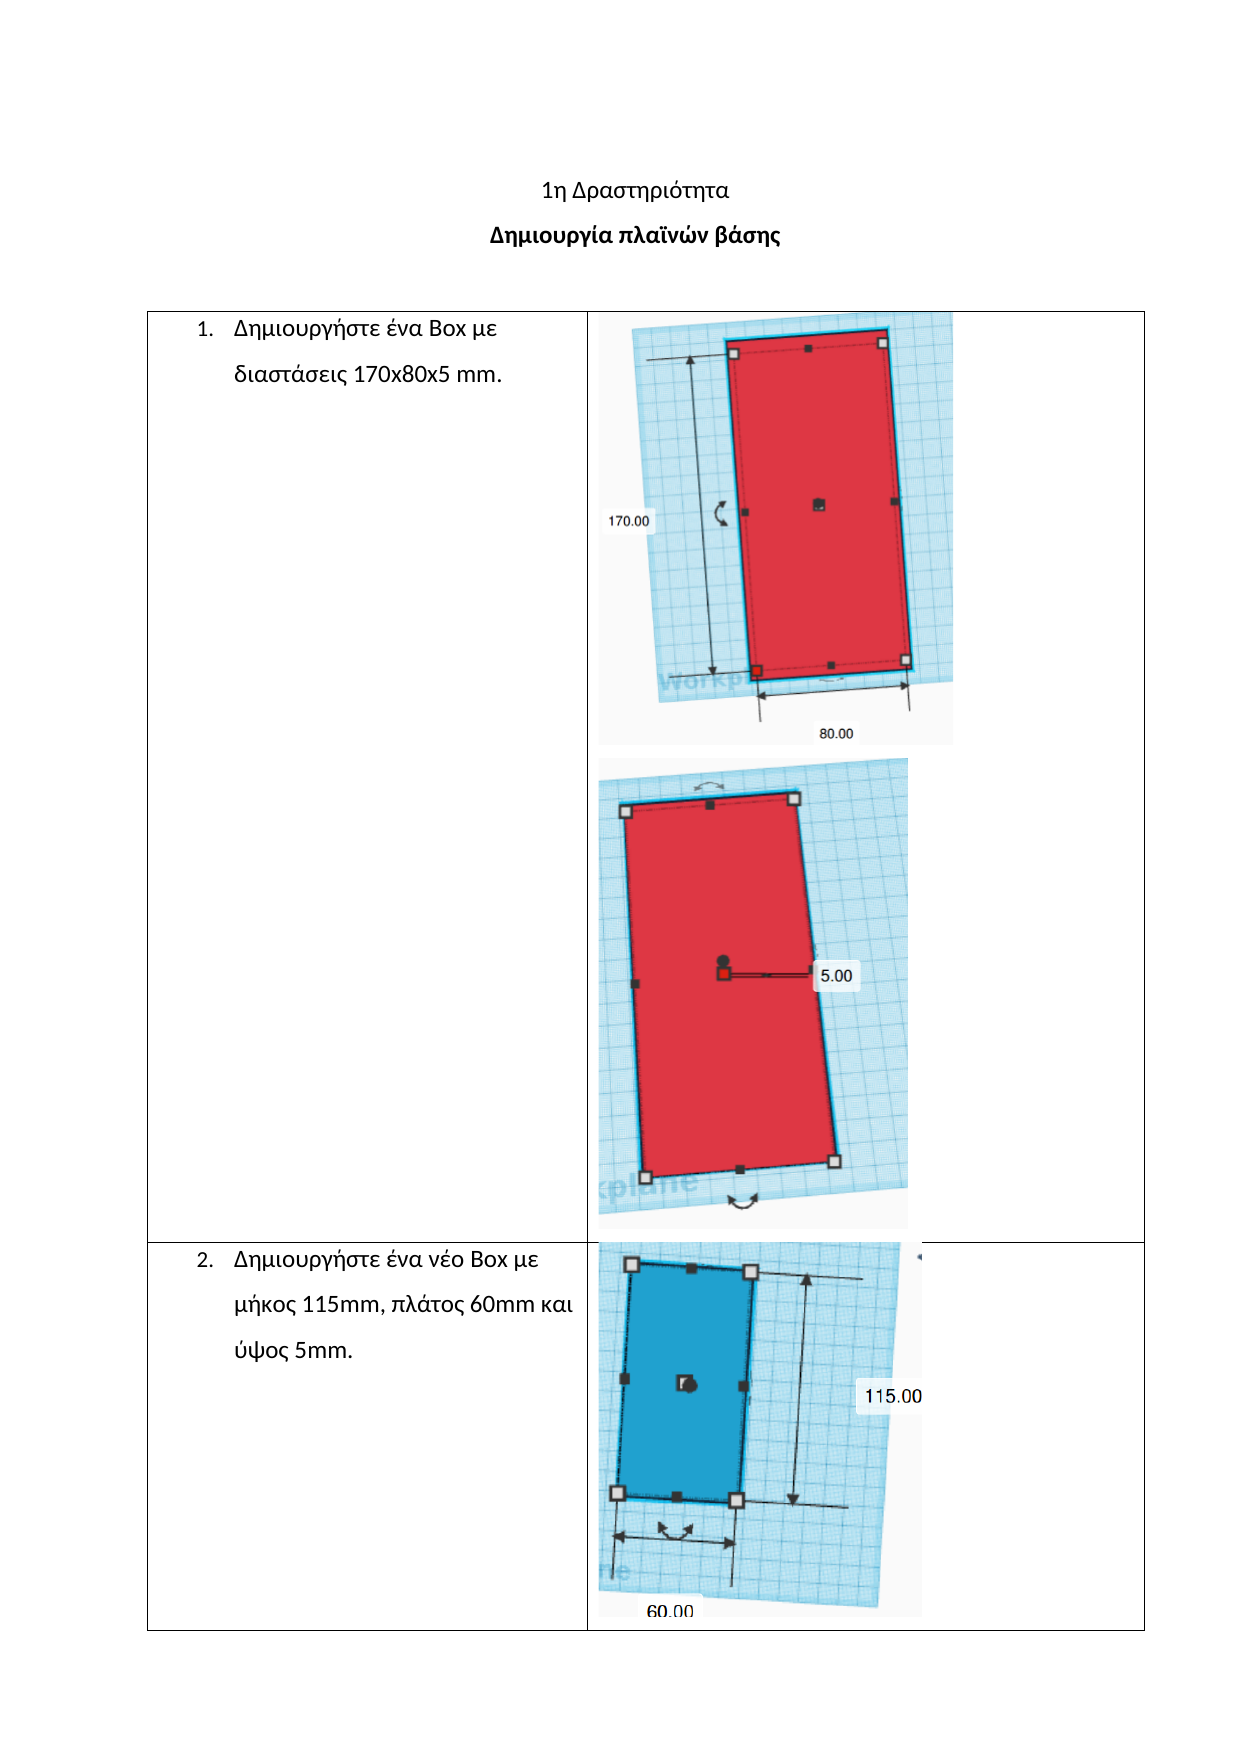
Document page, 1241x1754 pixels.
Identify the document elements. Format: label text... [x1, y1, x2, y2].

table_cell Δημιουργήστε ένα νέο Box με μήκος 115mm, πλάτος 60mm και ύψος 5mm. [148, 1243, 587, 1629]
table_header Δημιουργήστε ένα Box με διαστάσεις 170x80x5 mm. [148, 312, 587, 1242]
table_cell [588, 1243, 1144, 1629]
text 1η Δραστηριότητα [148, 174, 1122, 204]
text Δημιουργία πλαϊνών βάσης [148, 220, 1122, 250]
table_header [588, 312, 1144, 1242]
